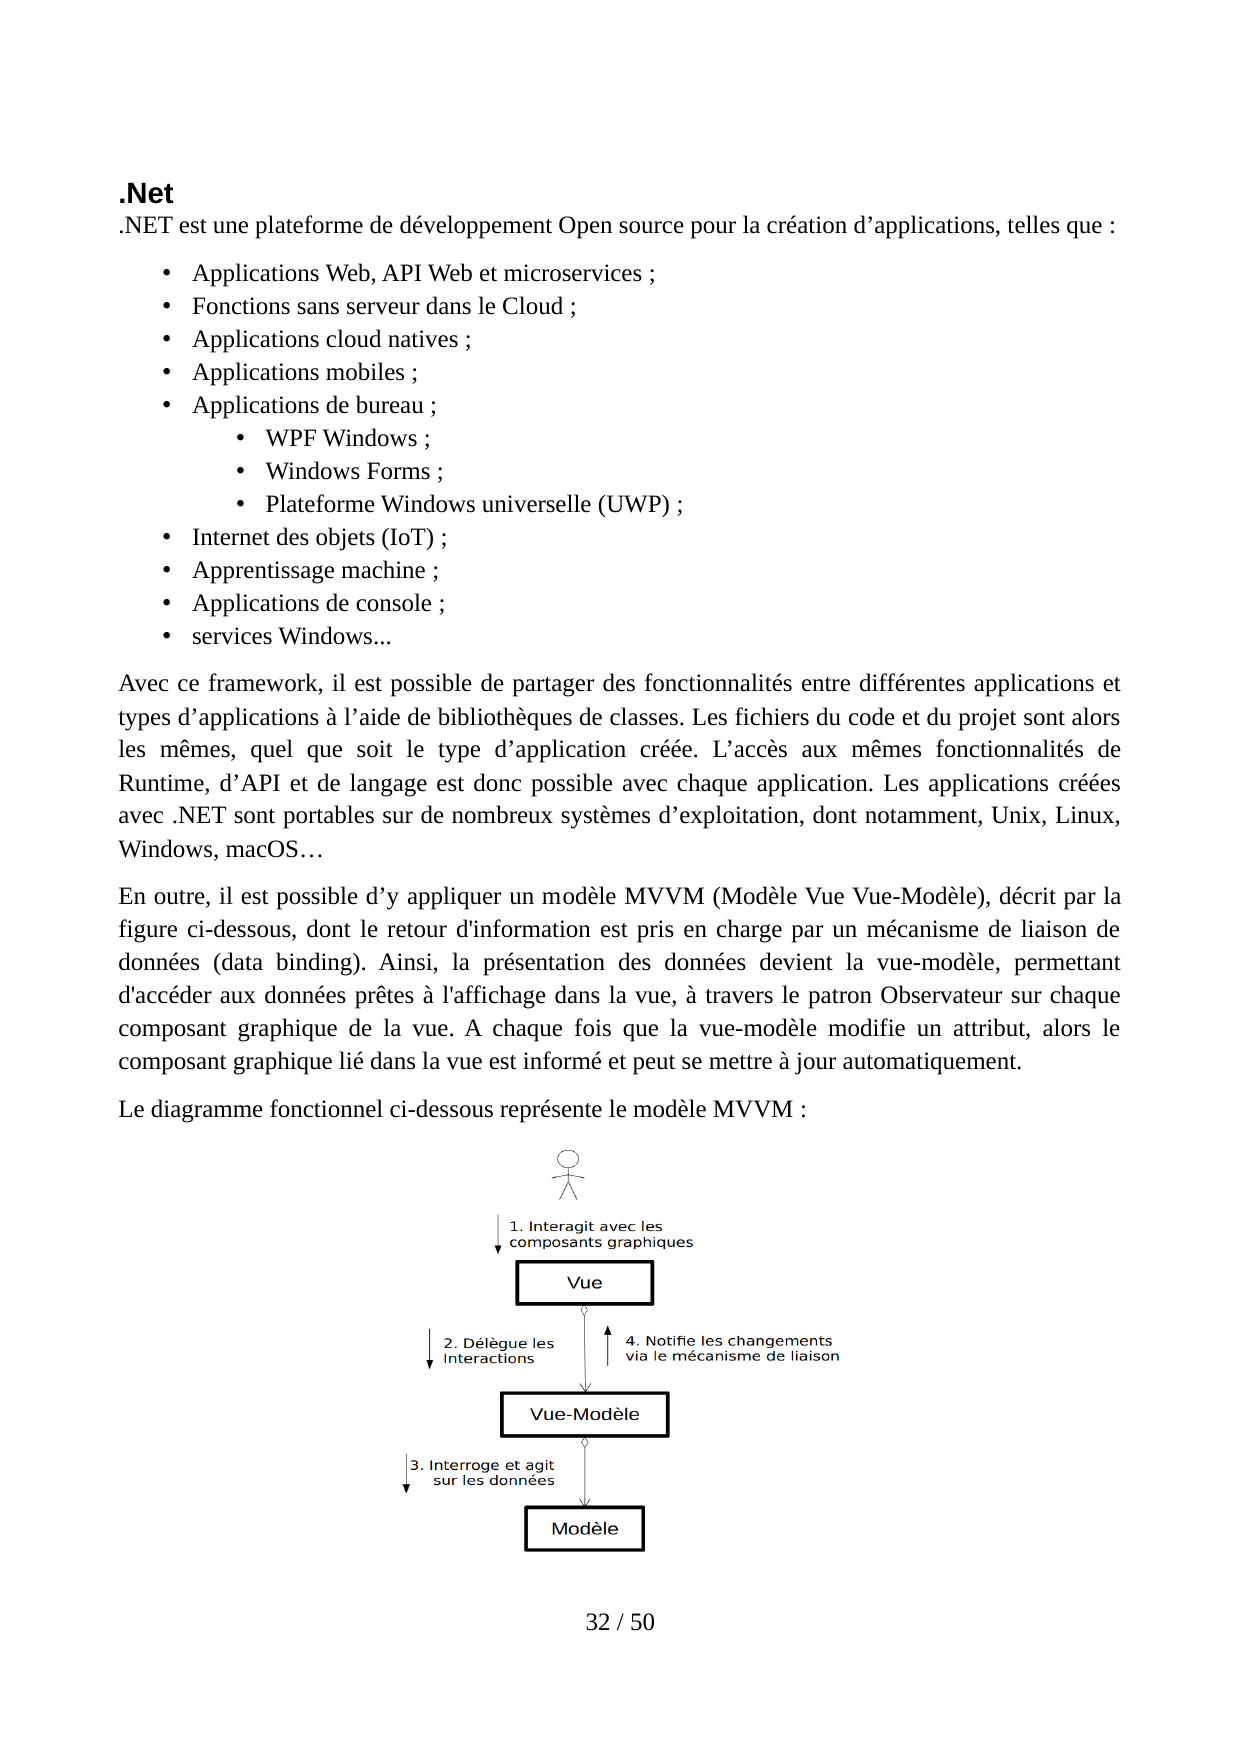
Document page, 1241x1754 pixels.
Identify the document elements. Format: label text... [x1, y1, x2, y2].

list services Windows... [162, 621, 1122, 650]
list Fonctions sans serveur dans le Cloud ; [162, 291, 1122, 319]
list Applications de console ; [162, 588, 1122, 617]
list Internet des objets (IoT) ; [162, 522, 1122, 551]
list Applications mobiles ; [162, 357, 1122, 386]
list Applications cloud natives ; [162, 324, 1122, 352]
list Applications de bureau ; [162, 390, 1122, 418]
list WPF Windows ; [236, 423, 1122, 452]
list Plateforme Windows universelle (UWP) ; [236, 489, 1122, 518]
list Windows Forms ; [236, 456, 1122, 484]
text Avec ce framework, il est possible de partager des fonctionnalités entre différentes applications et types d’applications à l’aide de bibliothèques de classes. Les fichiers du code et du projet sont alors les mêmes, quel que soit le type d’application créée. L’accès aux mêmes fonctionnalités de Runtime, d’API et de langage est donc possible avec chaque application. Les applications créées avec .NET sont portables sur de nombreux systèmes d’exploitation, dont notamment, Unix, Linux, Windows, macOS… [118, 668, 1122, 862]
subtitle .Net [118, 176, 1122, 210]
list Apprentissage machine ; [162, 555, 1122, 584]
text En outre, il est possible d’y appliquer un modèle MVVM (Modèle Vue Vue-Modèle), décrit par la figure ci-dessous, dont le retour d'information est pris en charge par un mécanisme de liaison de données (data binding). Ainsi, la présentation des données devient la vue-modèle, permettant d'accéder aux données prêtes à l'affichage dans la vue, à travers le patron Observateur sur chaque composant graphique de la vue. A chaque fois que la vue-modèle modifie un attribut, alors le composant graphique lié dans la vue est informé et peut se mettre à jour automatiquement. [118, 881, 1122, 1075]
list Applications Web, API Web et microservices ; [162, 258, 1122, 286]
text .NET est une plateforme de développement Open source pour la création d’applications, telles que : [118, 210, 1122, 239]
text Le diagramme fonctionnel ci-dessous représente le modèle MVVM : [118, 1094, 1122, 1123]
picture [393, 1141, 847, 1552]
